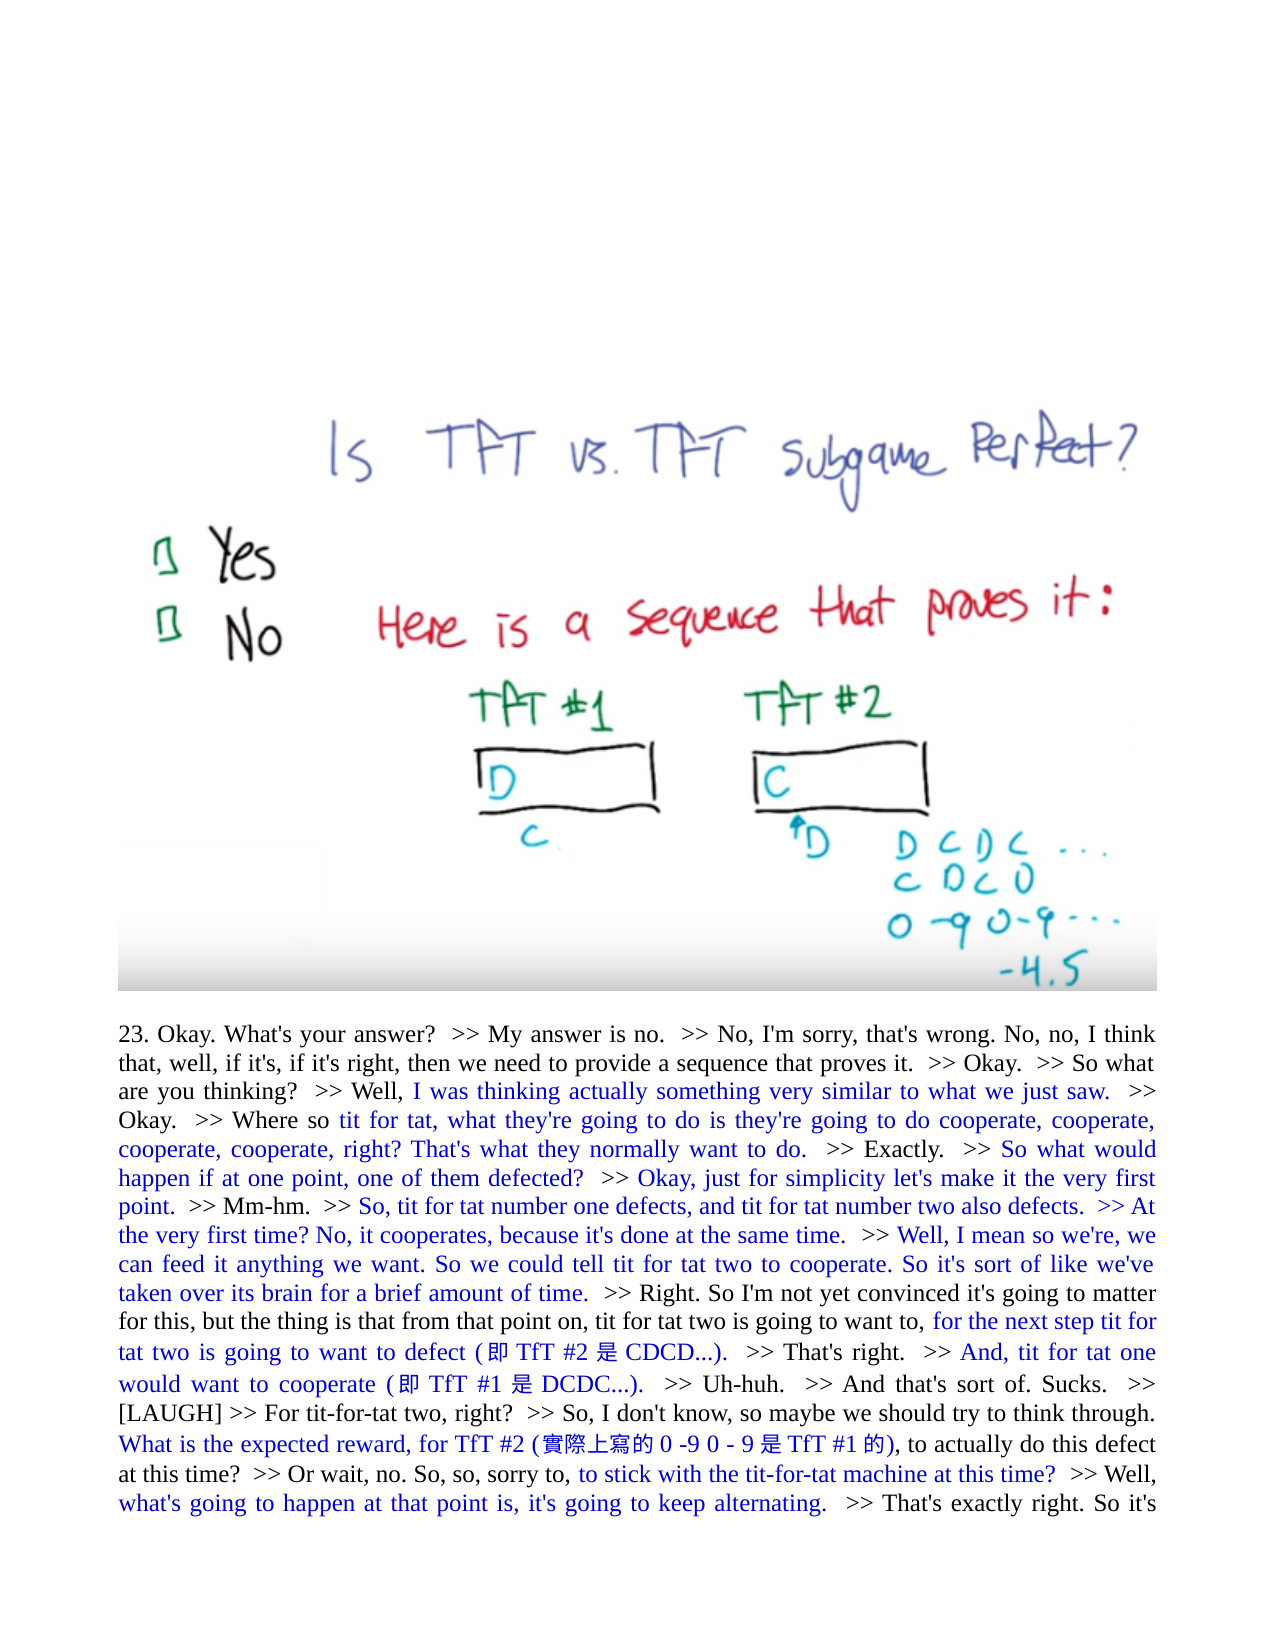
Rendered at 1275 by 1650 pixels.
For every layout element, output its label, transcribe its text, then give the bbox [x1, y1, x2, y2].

picture [118, 405, 1157, 991]
text 23. Okay. What's your answer? >> My answer is no. >> No, I'm sorry, that's wrong. No, no, I think that, well, if it's, if it's right, then we need to provide a sequence that proves it. >> Okay. >> So what are you thinking? >> Well, I was thinking actually something very similar to what we just saw. >> Okay. >> Where so tit for tat, what they're going to do is they're going to do cooperate, cooperate, cooperate, cooperate, right? That's what they normally want to do. >> Exactly. >> So what would happen if at one point, one of them defected? >> Okay, just for simplicity let's make it the very first point. >> Mm-hm. >> So, tit for tat number one defects, and tit for tat number two also defects. >> At the very first time? No, it cooperates, because it's done at the same time. >> Well, I mean so we're, we can feed it anything we want. So we could tell tit for tat two to cooperate. So it's sort of like we've taken over its brain for a brief amount of time. >> Right. So I'm not yet convinced it's going to matter for this, but the thing is that from that point on, tit for tat two is going to want to, for the next step tit for tat two is going to want to defect (即TfT #2是CDCD...). >> That's right. >> And, tit for tat one would want to cooperate (即TfT #1是DCDC...). >> Uh-huh. >> And that's sort of. Sucks. >> [LAUGH] >> For tit-for-tat two, right? >> So, I don't know, so maybe we should try to think through. What is the expected reward, for TfT #2 (實際上寫的0 -9 0 - 9是TfT #1的), to actually do this defect at this time? >> Or wait, no. So, so, sorry to, to stick with the tit-for-tat machine at this time? >> Well, what's going to happen at that point is, it's going to keep alternating. >> That's exactly right. So it's [118, 1019, 1157, 1516]
